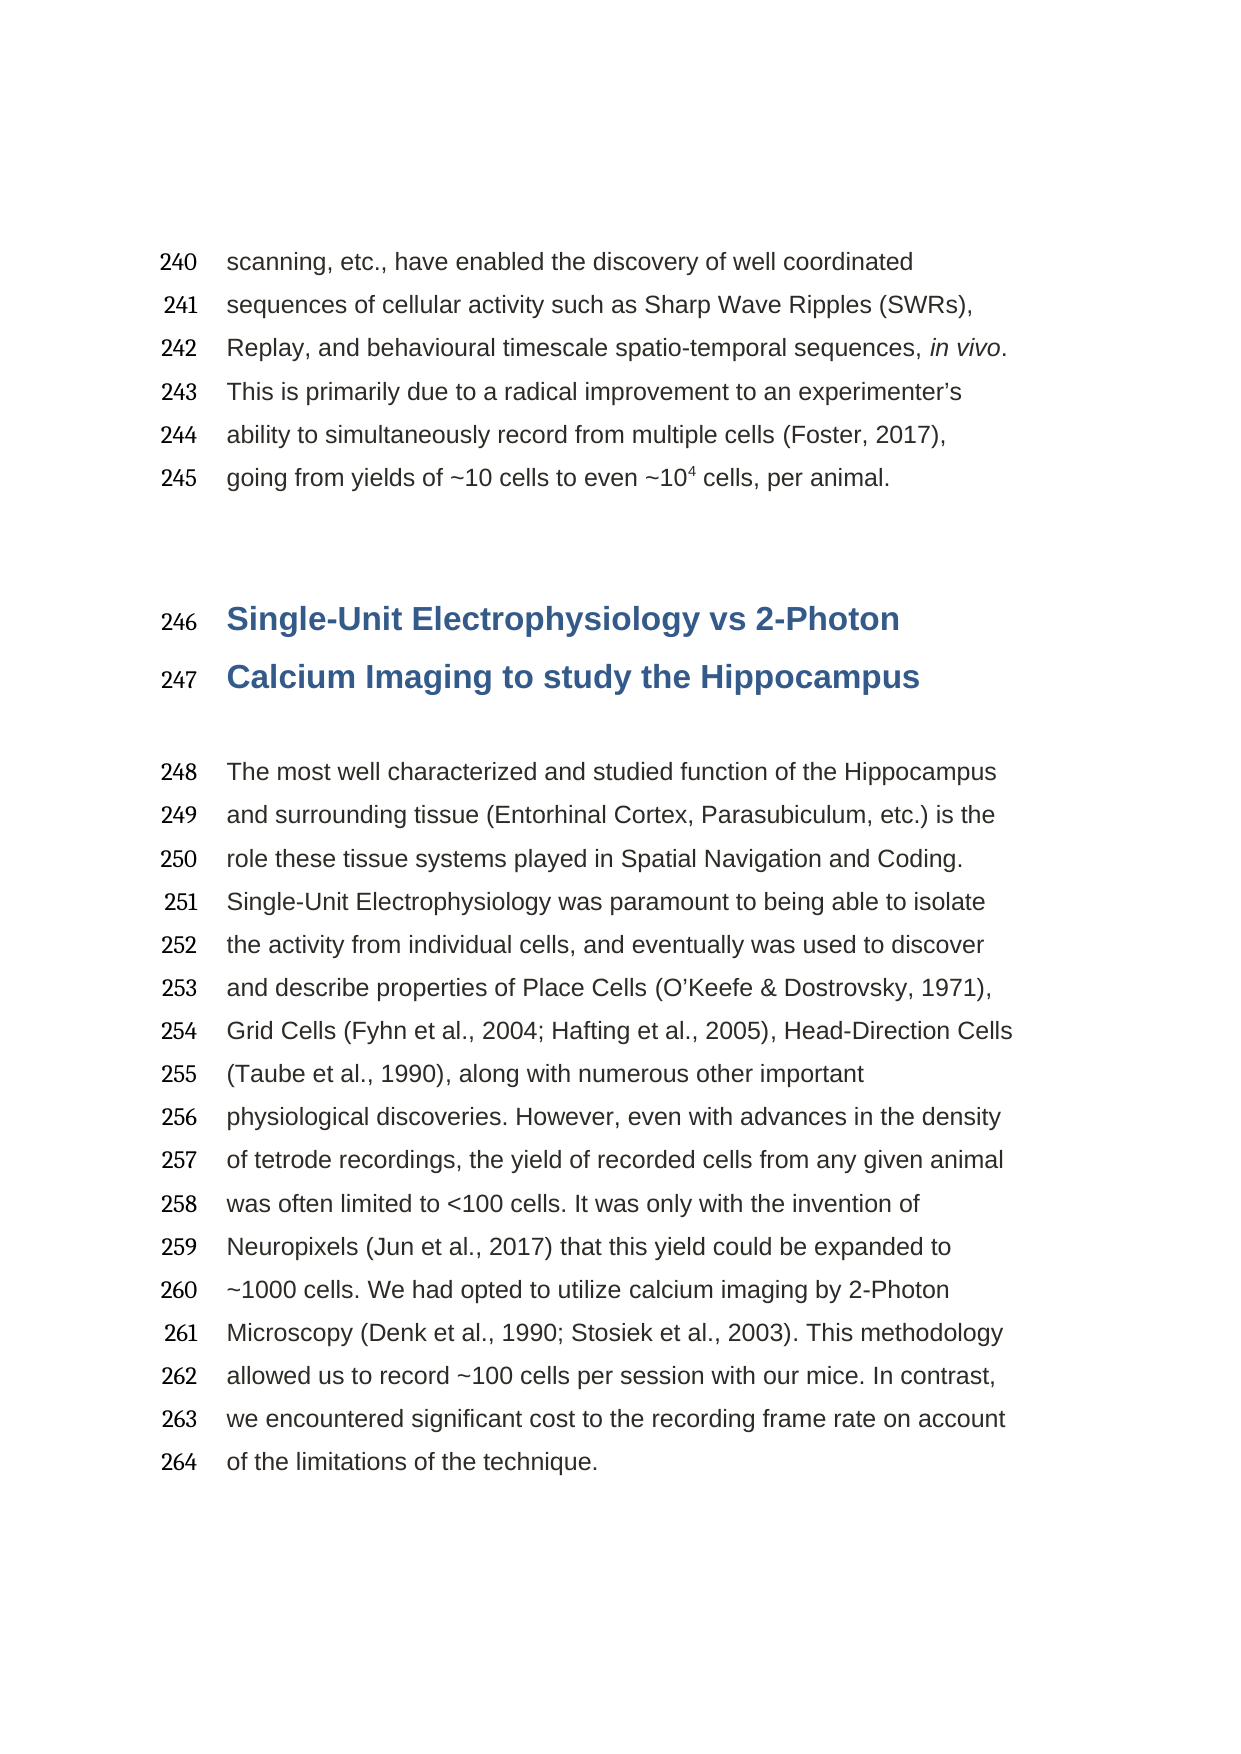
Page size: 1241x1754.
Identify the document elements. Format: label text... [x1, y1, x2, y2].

subtitle Single-Unit Electrophysiology vs 2-Photon Calcium Imaging to study the Hippocampus [226, 599, 1014, 695]
text scanning, etc., have enabled the discovery of well coordinated sequences of cellular activity such as Sharp Wave Ripples (SWRs), Replay, and behavioural timescale spatio-temporal sequences, in vivo. This is primarily due to a radical improvement to an experimenter’s ability to simultaneously record from multiple cells (Foster, 2017)⁠, going from yields of ~10 cells to even ~104 cells, per animal. [226, 247, 1014, 492]
text The most well characterized and studied function of the Hippocampus and surrounding tissue (Entorhinal Cortex, Parasubiculum, etc.) is the role these tissue systems played in Spatial Navigation and Coding. Single-Unit Electrophysiology was paramount to being able to isolate the activity from individual cells, and eventually was used to discover and describe properties of Place Cells (O’Keefe & Dostrovsky, 1971), Grid Cells (Fyhn et al., 2004; Hafting et al., 2005)⁠, Head-Direction Cells (Taube et al., 1990)⁠, along with numerous other important physiological discoveries. However, even with advances in the density of tetrode recordings, the yield of recorded cells from any given animal was often limited to <100 cells. It was only with the invention of Neuropixels (Jun et al., 2017)⁠ that this yield could be expanded to ~1000 cells. We had opted to utilize calcium imaging by 2-Photon Microscopy (Denk et al., 1990; Stosiek et al., 2003)⁠. This methodology allowed us to record ~100 cells per session with our mice. In contrast, we encountered significant cost to the recording frame rate on account of the limitations of the technique. [226, 757, 1014, 1476]
